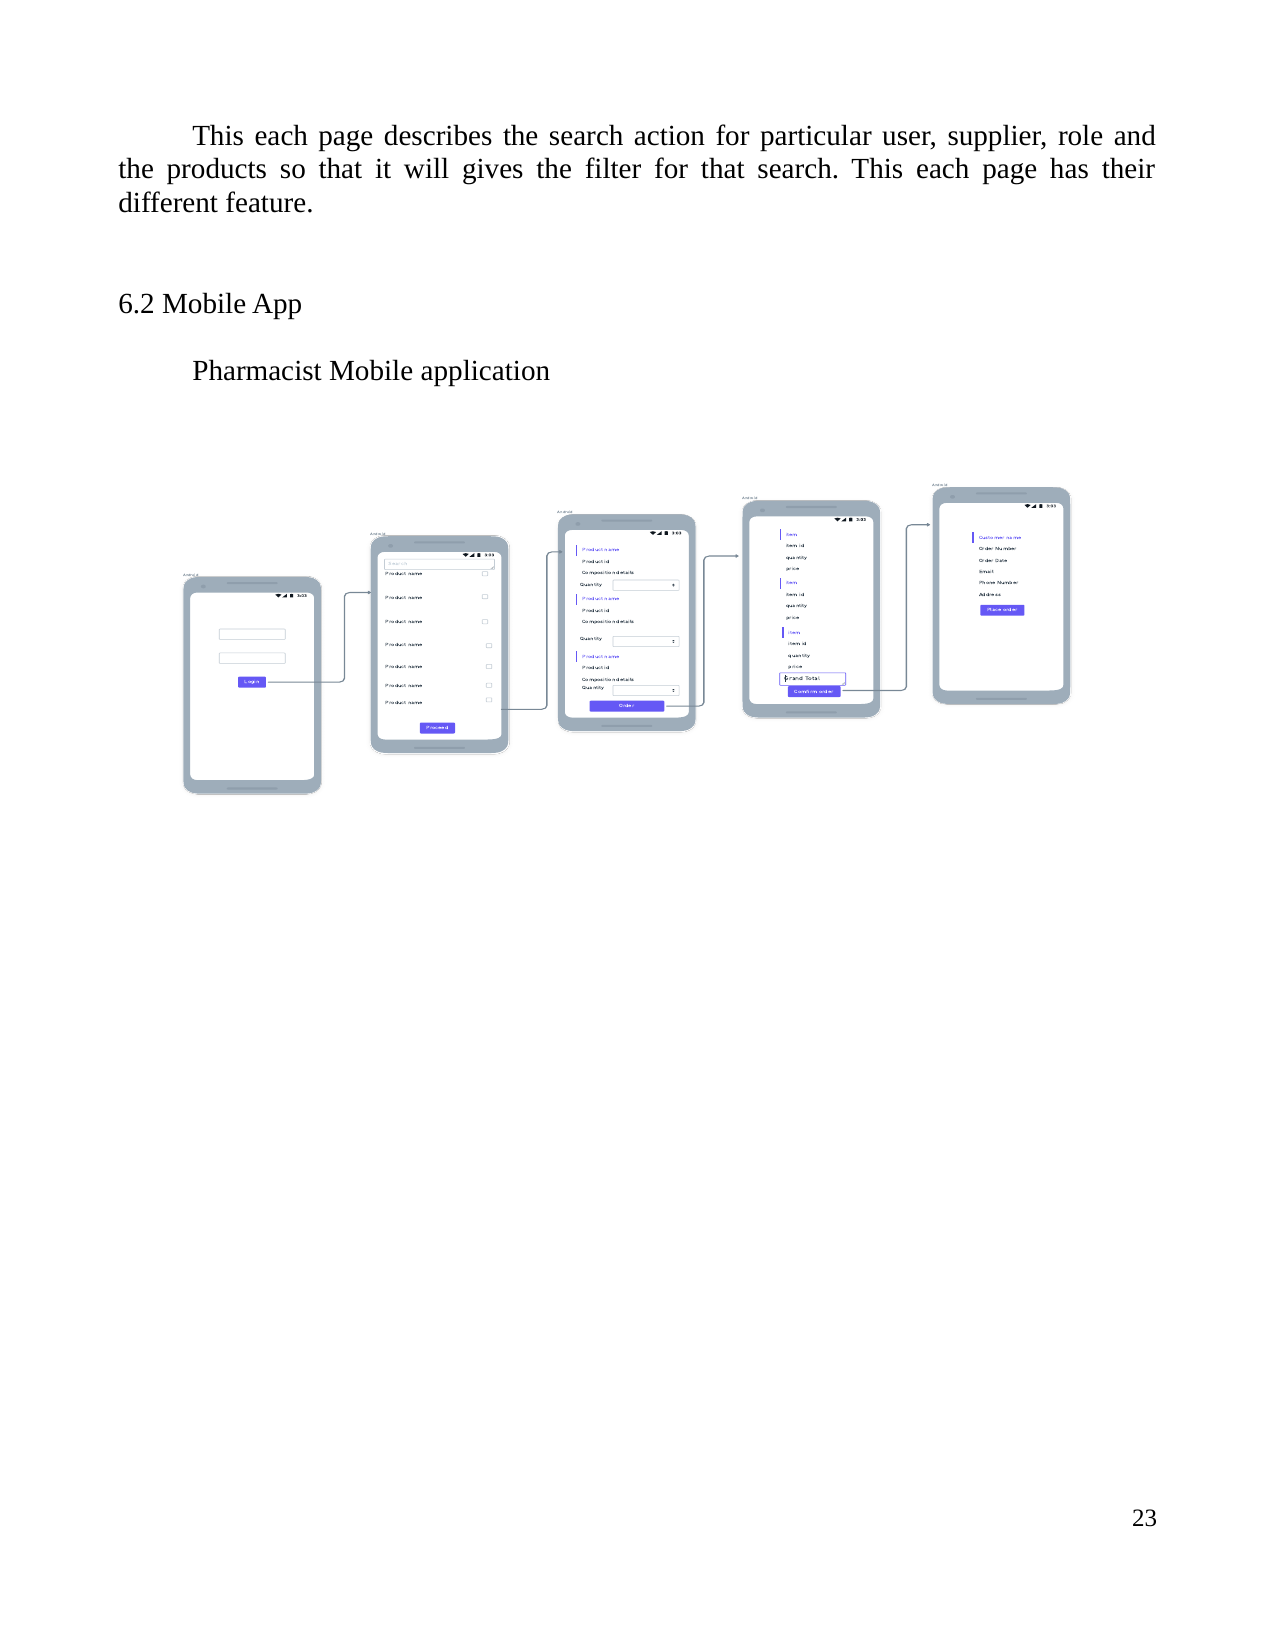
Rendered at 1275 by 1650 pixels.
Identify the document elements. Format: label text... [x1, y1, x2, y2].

text 6.2 Mobile App [118, 286, 1157, 319]
text Pharmacist Mobile application [118, 353, 1157, 386]
text This each page describes the search action for particular user, supplier, role and the products so that it will gives the filter for that search. This each page has their different feature. [118, 118, 1157, 219]
